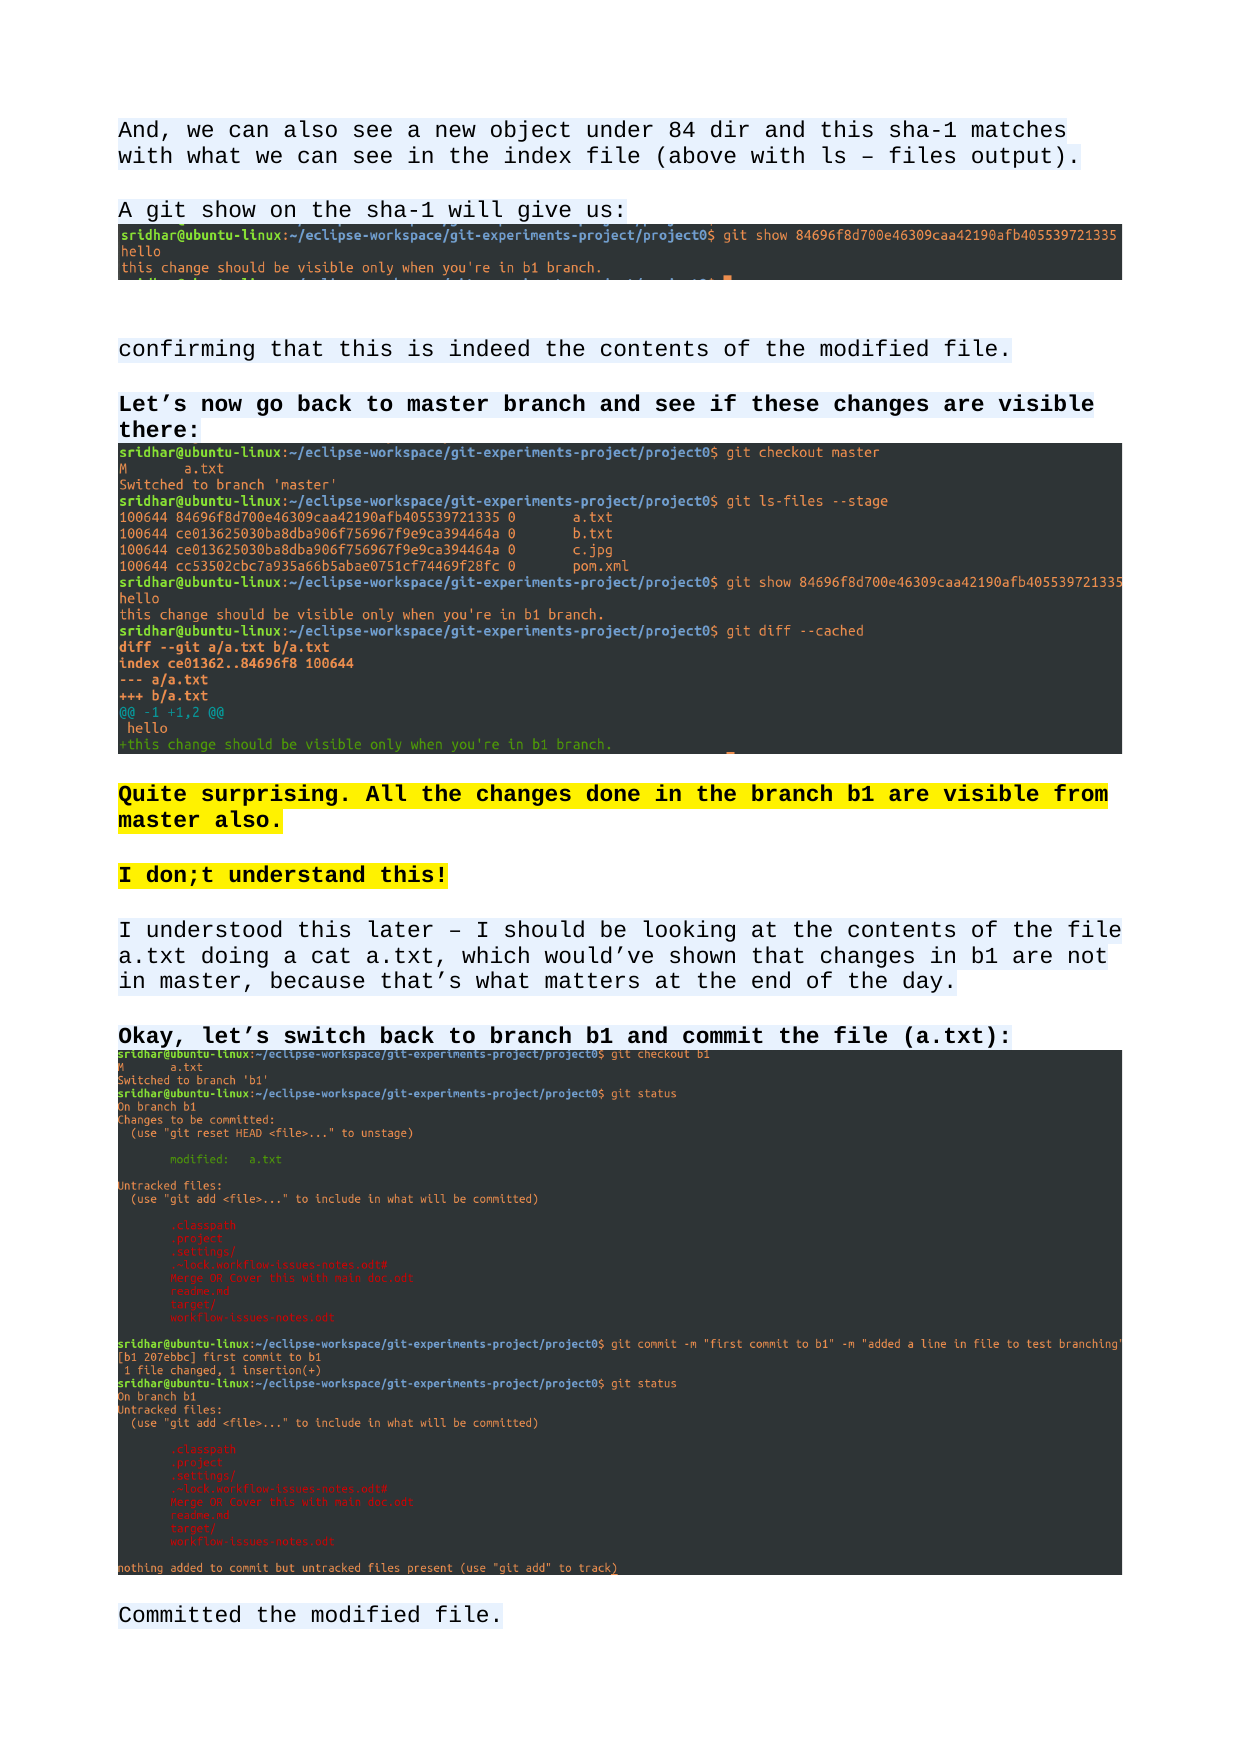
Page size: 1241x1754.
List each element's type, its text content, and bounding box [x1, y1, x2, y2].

text A git show on the sha-1 will give us: [118, 199, 1122, 224]
text I understood this later – I should be looking at the contents of the file a.txt doing a cat a.txt, which would’ve shown that changes in b1 are not in master, because that’s what matters at the end of the day. [118, 918, 1122, 996]
picture [118, 224, 1123, 280]
text Quite surprising. All the changes done in the branch b1 are visible from master also. [118, 783, 1122, 834]
text Okay, let’s switch back to branch b1 and commit the file (a.txt): [118, 1024, 1122, 1050]
picture [118, 1050, 1123, 1575]
text And, we can also see a new object under 84 dir and this sha-1 matches with what we can see in the index file (above with ls – files output). [118, 118, 1122, 170]
text Committed the modified file. [118, 1603, 1122, 1629]
text Let’s now go back to master branch and see if these changes are visible there: [118, 392, 1122, 443]
text confirming that this is indeed the contents of the modified file. [118, 337, 1122, 363]
picture [118, 443, 1123, 754]
text I don;t understand this! [118, 863, 1122, 889]
